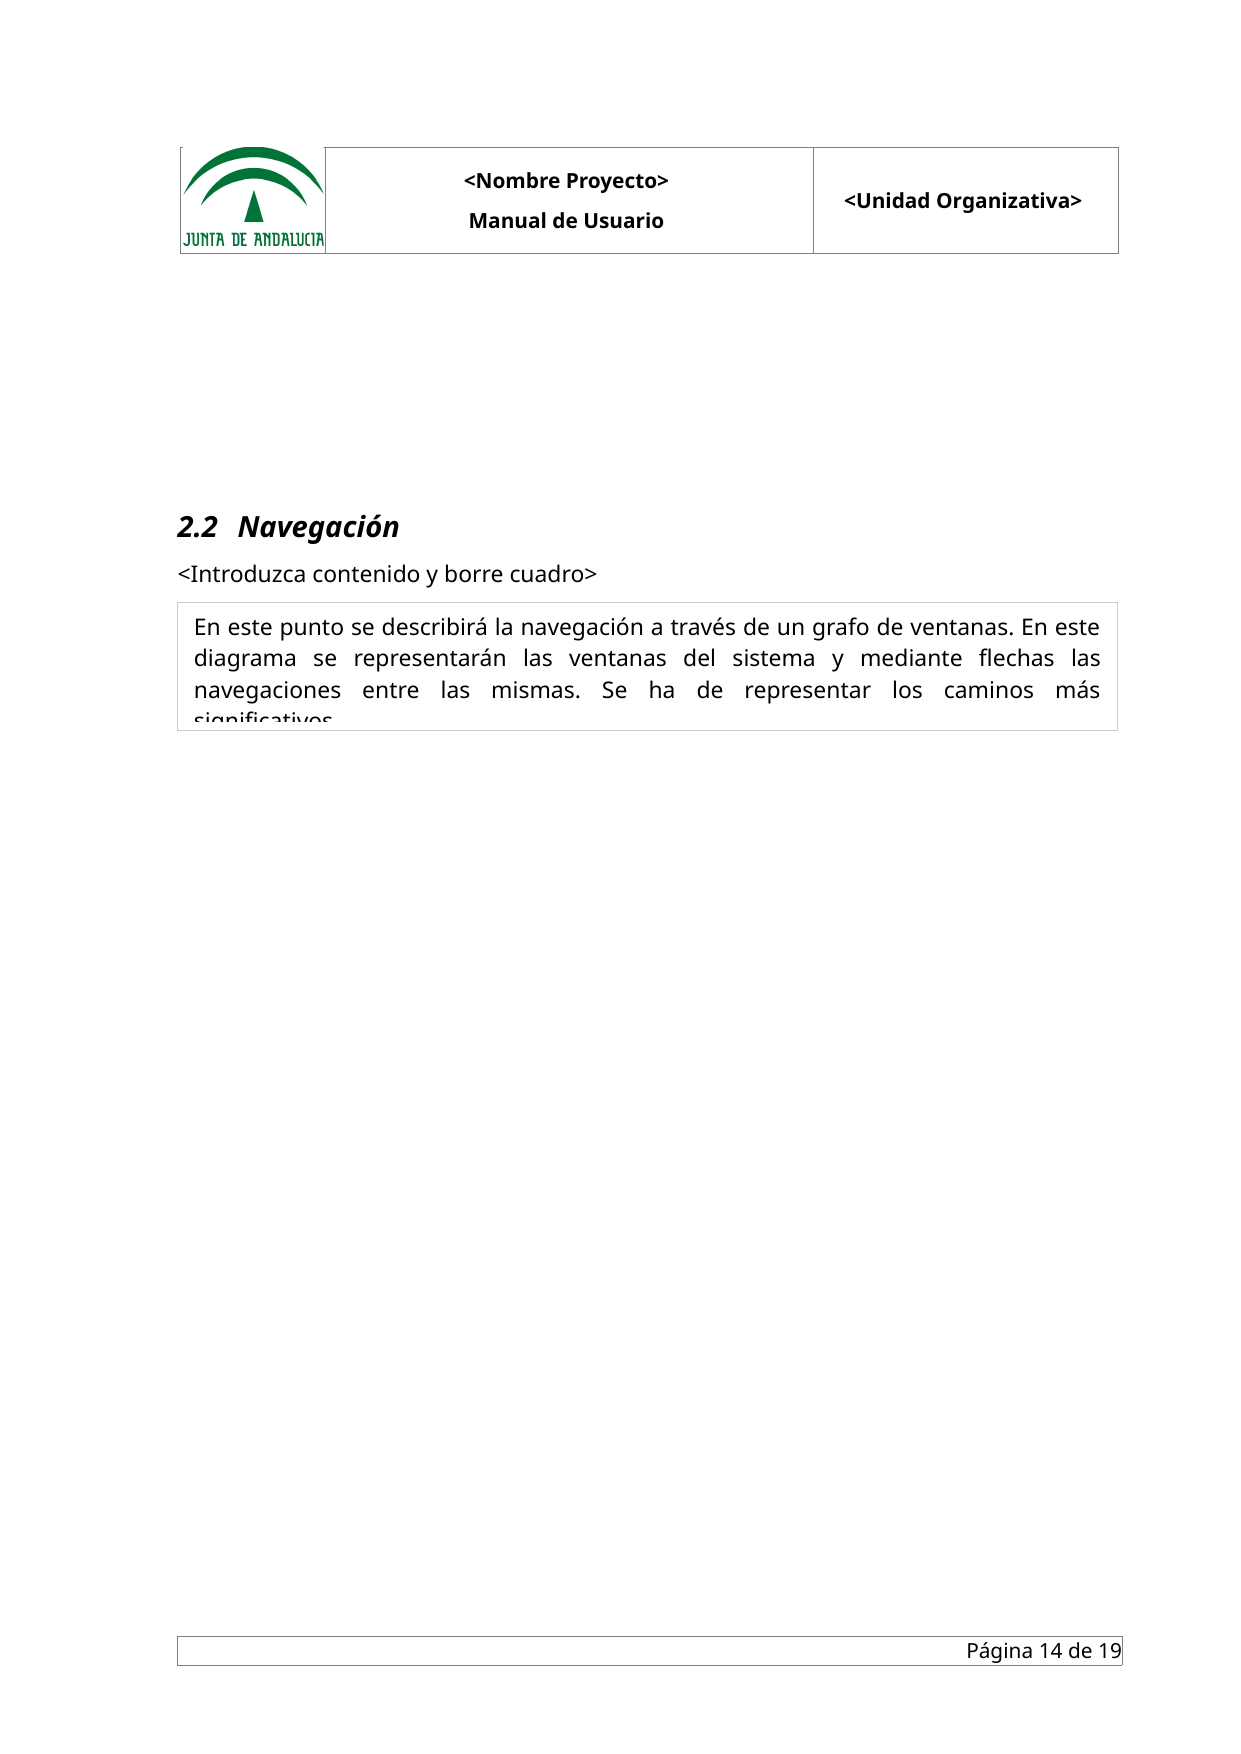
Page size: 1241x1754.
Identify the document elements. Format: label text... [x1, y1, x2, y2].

subtitle Navegación [177, 506, 1122, 546]
text En este punto se describirá la navegación a través de un grafo de ventanas. En este diagrama se representarán las ventanas del sistema y mediante flechas las navegaciones entre las mismas. Se ha de representar los caminos más significativos. [194, 611, 1101, 722]
text <Introduzca contenido y borre cuadro> [177, 558, 1122, 589]
